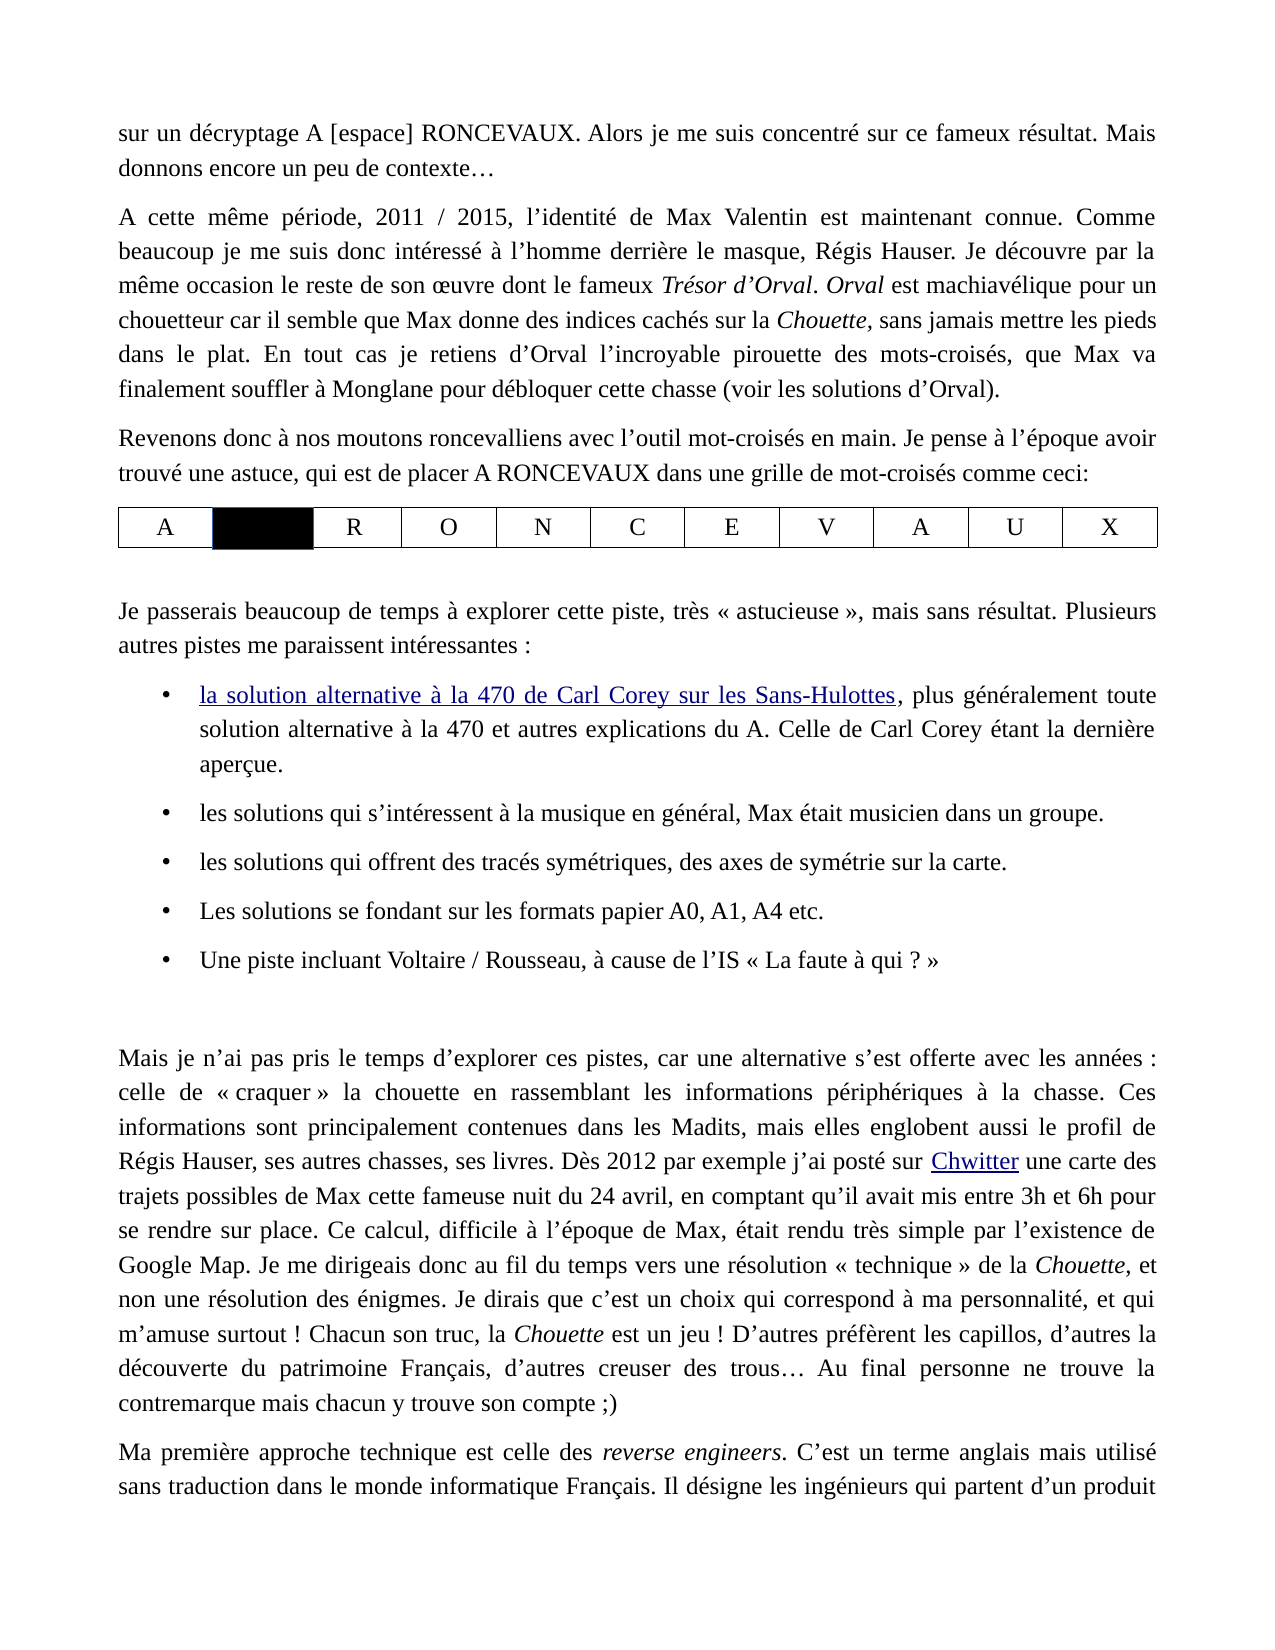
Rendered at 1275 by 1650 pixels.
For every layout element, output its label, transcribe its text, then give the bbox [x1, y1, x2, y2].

text Ma première approche technique est celle des reverse engineers. C’est un terme anglais mais utilisé sans traduction dans le monde informatique Français. Il désigne les ingénieurs qui partent d’un produit [118, 1437, 1157, 1500]
table_header A [874, 508, 968, 547]
table_header V [780, 508, 873, 547]
text sur un décryptage A [espace] RONCEVAUX. Alors je me suis concentré sur ce fameux résultat. Mais donnons encore un peu de contexte… [118, 118, 1157, 181]
table_header A [119, 508, 212, 547]
table_header N [497, 508, 590, 547]
table_header O [402, 508, 496, 547]
list les solutions qui offrent des tracés symétriques, des axes de symétrie sur la carte. [162, 847, 1157, 876]
list Les solutions se fondant sur les formats papier A0, A1, A4 etc. [162, 896, 1157, 924]
table_header R [314, 508, 401, 547]
text Revenons donc à nos moutons roncevalliens avec l’outil mot-croisés en main. Je pense à l’époque avoir trouvé une astuce, qui est de placer A RONCEVAUX dans une grille de mot-croisés comme ceci: [118, 423, 1157, 486]
table_header C [591, 508, 684, 547]
text Je passerais beaucoup de temps à explorer cette piste, très « astucieuse », mais sans résultat. Plusieurs autres pistes me paraissent intéressantes : [118, 596, 1157, 659]
list Une piste incluant Voltaire / Rousseau, à cause de l’IS « La faute à qui ? » [162, 945, 1157, 974]
text A cette même période, 2011 / 2015, l’identité de Max Valentin est maintenant connue. Comme beaucoup je me suis donc intéressé à l’homme derrière le masque, Régis Hauser. Je découvre par la même occasion le reste de son œuvre dont le fameux Trésor d’Orval. Orval est machiavélique pour un chouetteur car il semble que Max donne des indices cachés sur la Chouette, sans jamais mettre les pieds dans le plat. En tout cas je retiens d’Orval l’incroyable pirouette des mots-croisés, que Max va finalement souffler à Monglane pour débloquer cette chasse (voir les solutions d’Orval). [118, 202, 1157, 403]
list la solution alternative à la 470 de Carl Corey sur les Sans-Hulottes, plus généralement toute solution alternative à la 470 et autres explications du A. Celle de Carl Corey étant la dernière aperçue. [162, 680, 1157, 777]
text Mais je n’ai pas pris le temps d’explorer ces pistes, car une alternative s’est offerte avec les années : celle de « craquer » la chouette en rassemblant les informations périphériques à la chasse. Ces informations sont principalement contenues dans les Madits, mais elles englobent aussi le profil de Régis Hauser, ses autres chasses, ses livres. Dès 2012 par exemple j’ai posté sur Chwitter une carte des trajets possibles de Max cette fameuse nuit du 24 avril, en comptant qu’il avait mis entre 3h et 6h pour se rendre sur place. Ce calcul, difficile à l’époque de Max, était rendu très simple par l’existence de Google Map. Je me dirigeais donc au fil du temps vers une résolution « technique » de la Chouette, et non une résolution des énigmes. Je dirais que c’est un choix qui correspond à ma personnalité, et qui m’amuse surtout ! Chacun son truc, la Chouette est un jeu ! D’autres préfèrent les capillos, d’autres la découverte du patrimoine Français, d’autres creuser des trous… Au final personne ne trouve la contremarque mais chacun y trouve son compte ;) [118, 1043, 1157, 1417]
table_header X [1063, 508, 1157, 547]
table_header U [969, 508, 1062, 547]
list les solutions qui s’intéressent à la musique en général, Max était musicien dans un groupe. [162, 798, 1157, 826]
table_header E [685, 508, 779, 547]
